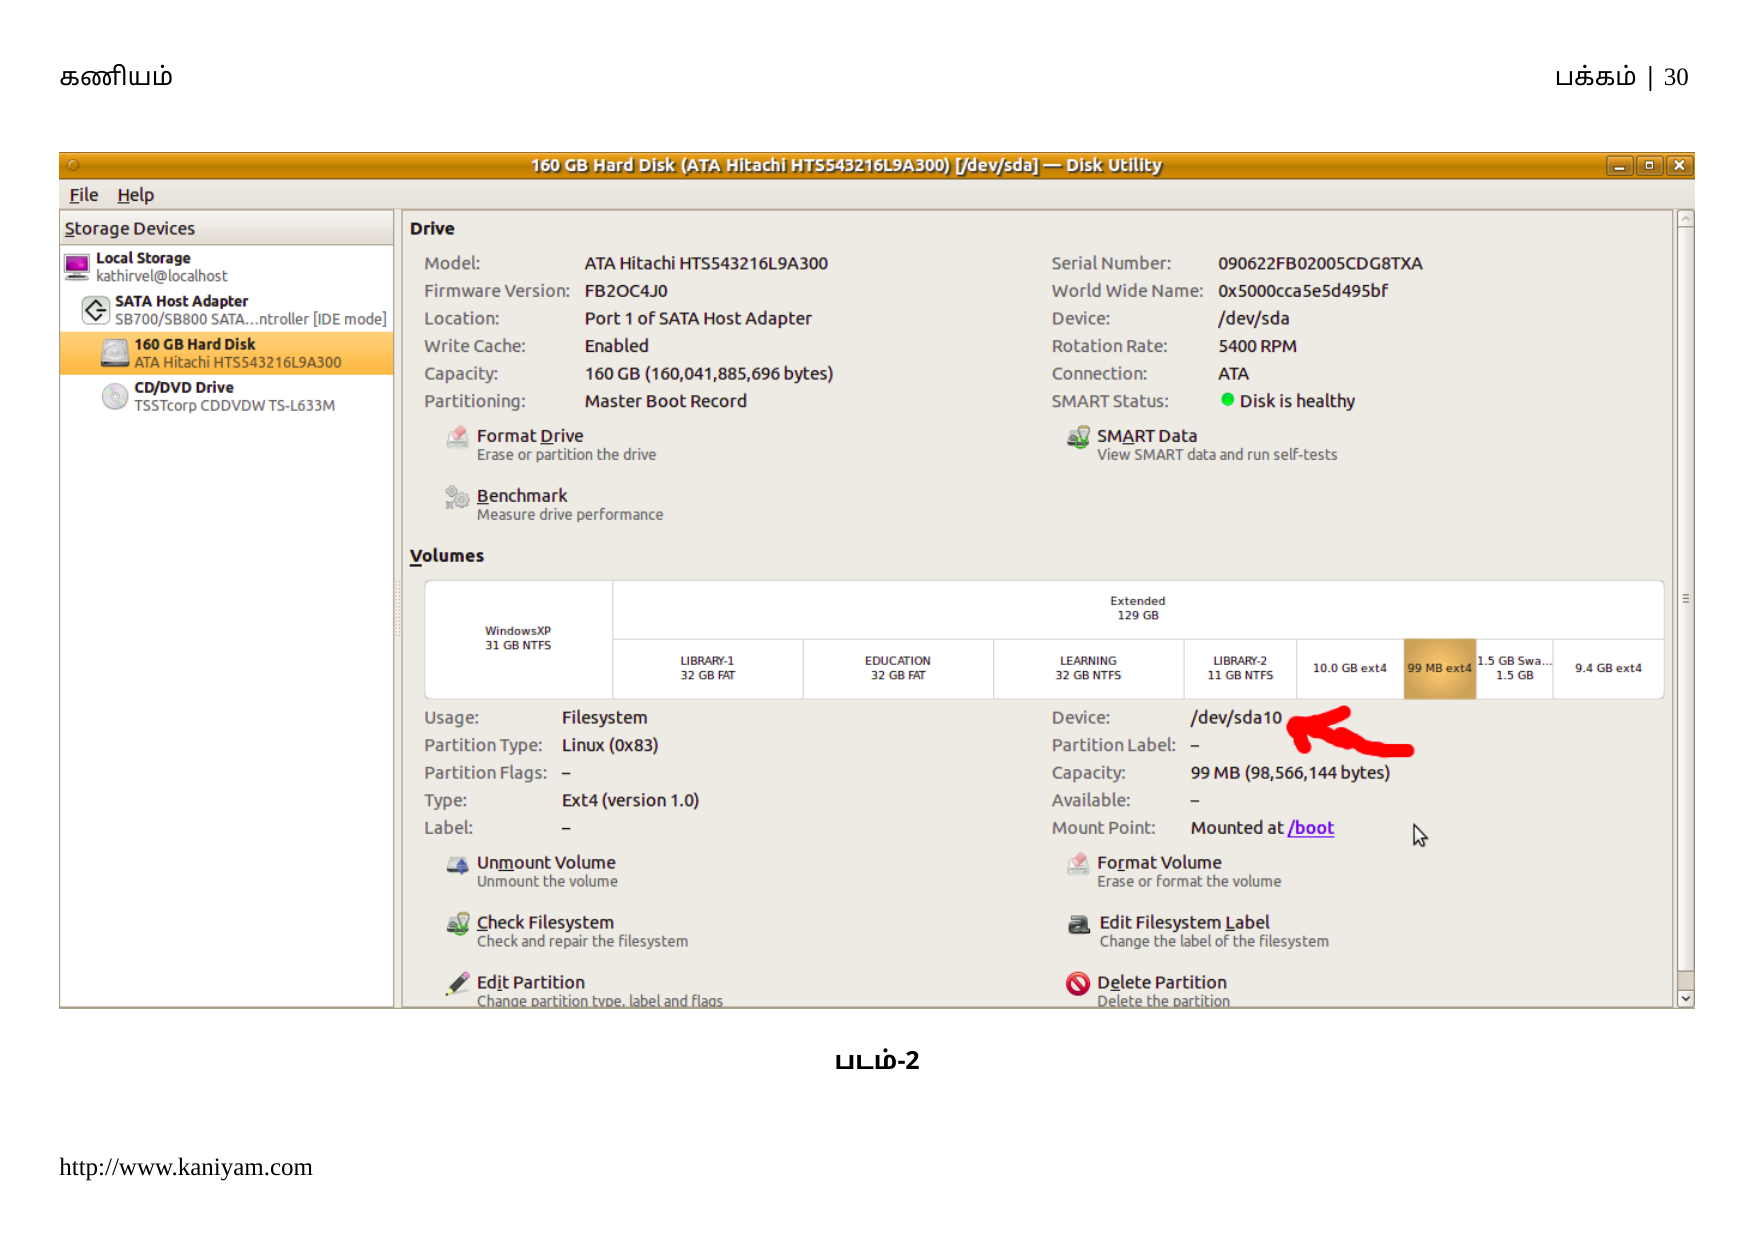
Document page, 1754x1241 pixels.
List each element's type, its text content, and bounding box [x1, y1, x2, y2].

picture [59, 152, 1695, 1009]
text படம்-2 [59, 1043, 1695, 1080]
